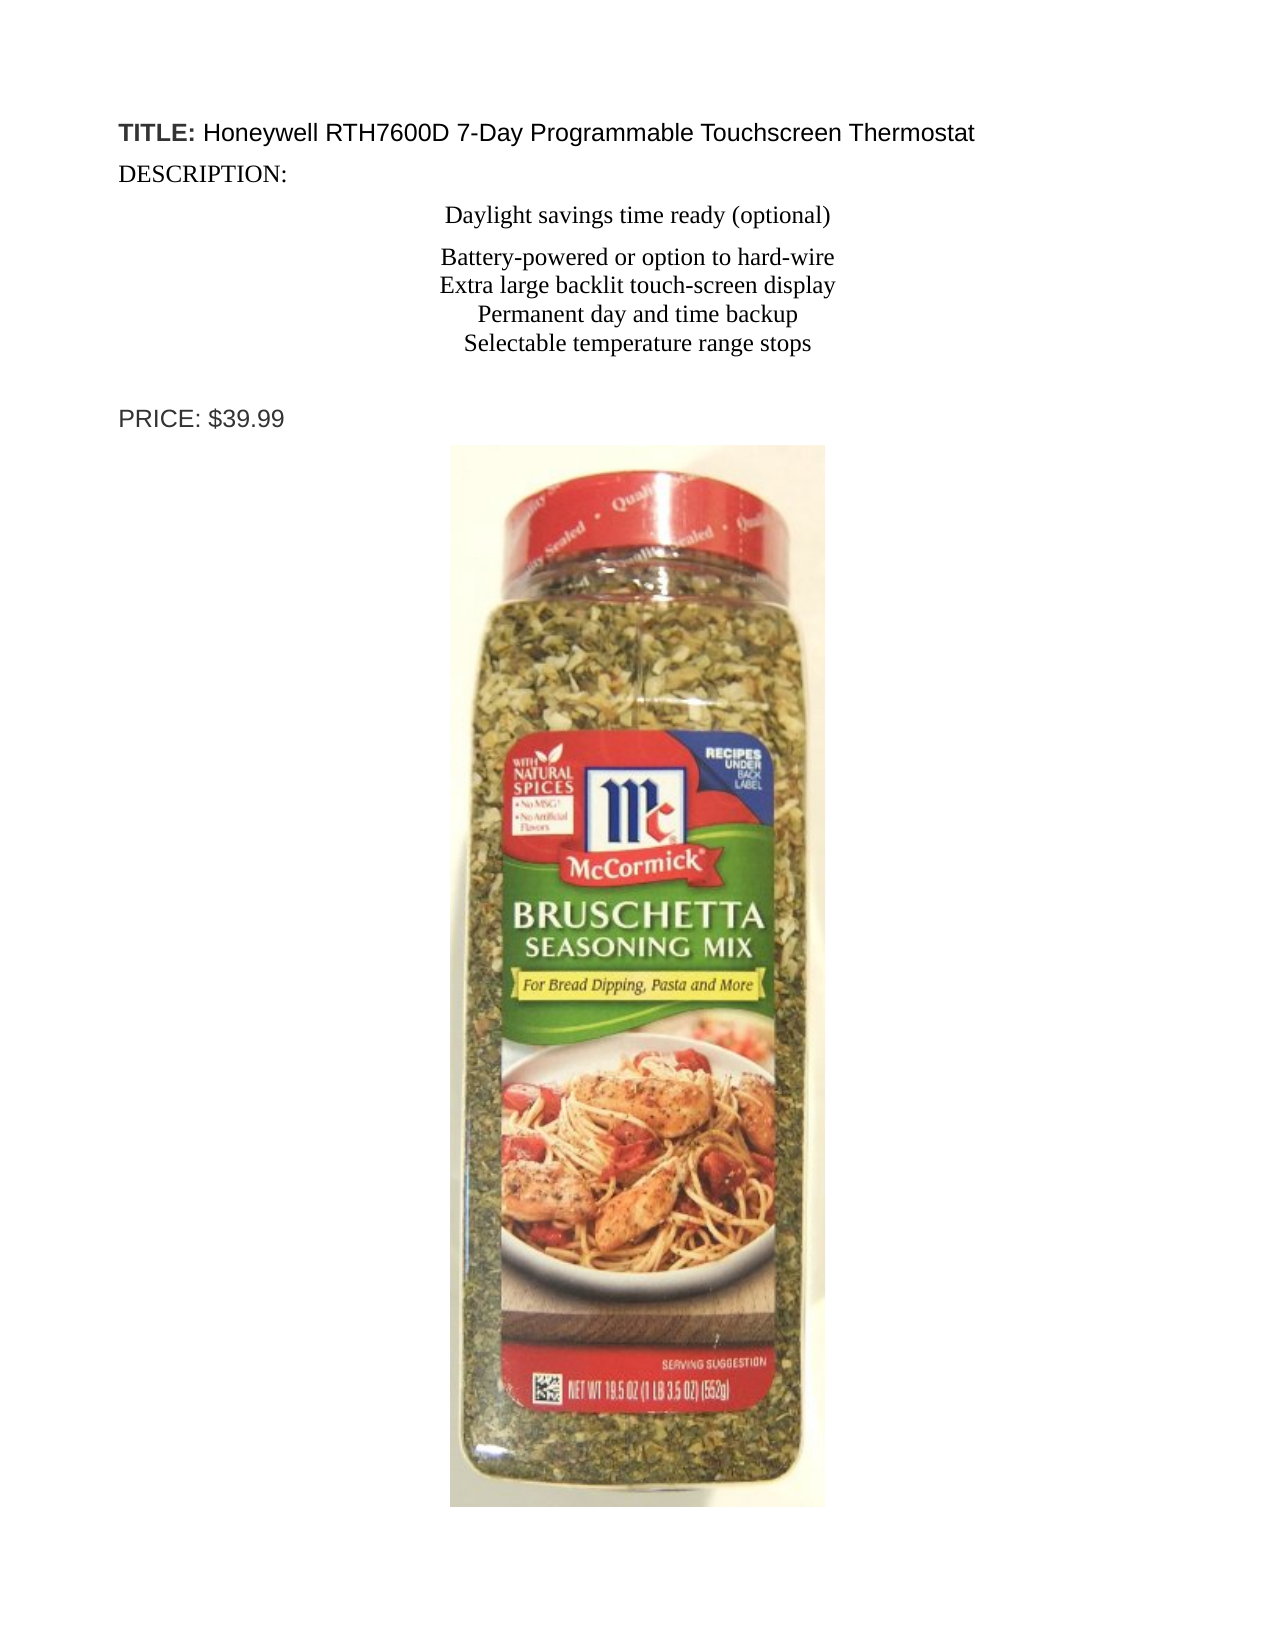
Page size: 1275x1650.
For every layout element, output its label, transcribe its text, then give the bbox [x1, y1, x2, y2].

text Battery-powered or option to hard-wire [118, 242, 1157, 271]
table_header [396, 369, 879, 404]
text DESCRIPTION: [118, 159, 1157, 188]
text PRICE: $39.99 [118, 404, 1157, 433]
text Daylight savings time ready (optional) [118, 201, 1157, 229]
text Permanent day and time backup [118, 299, 1157, 328]
text Selectable temperature range stops [118, 328, 1157, 357]
text TITLE: Honeywell RTH7600D 7-Day Programmable Touchscreen Thermostat [118, 118, 1157, 147]
text Extra large backlit touch-screen display [118, 271, 1157, 299]
